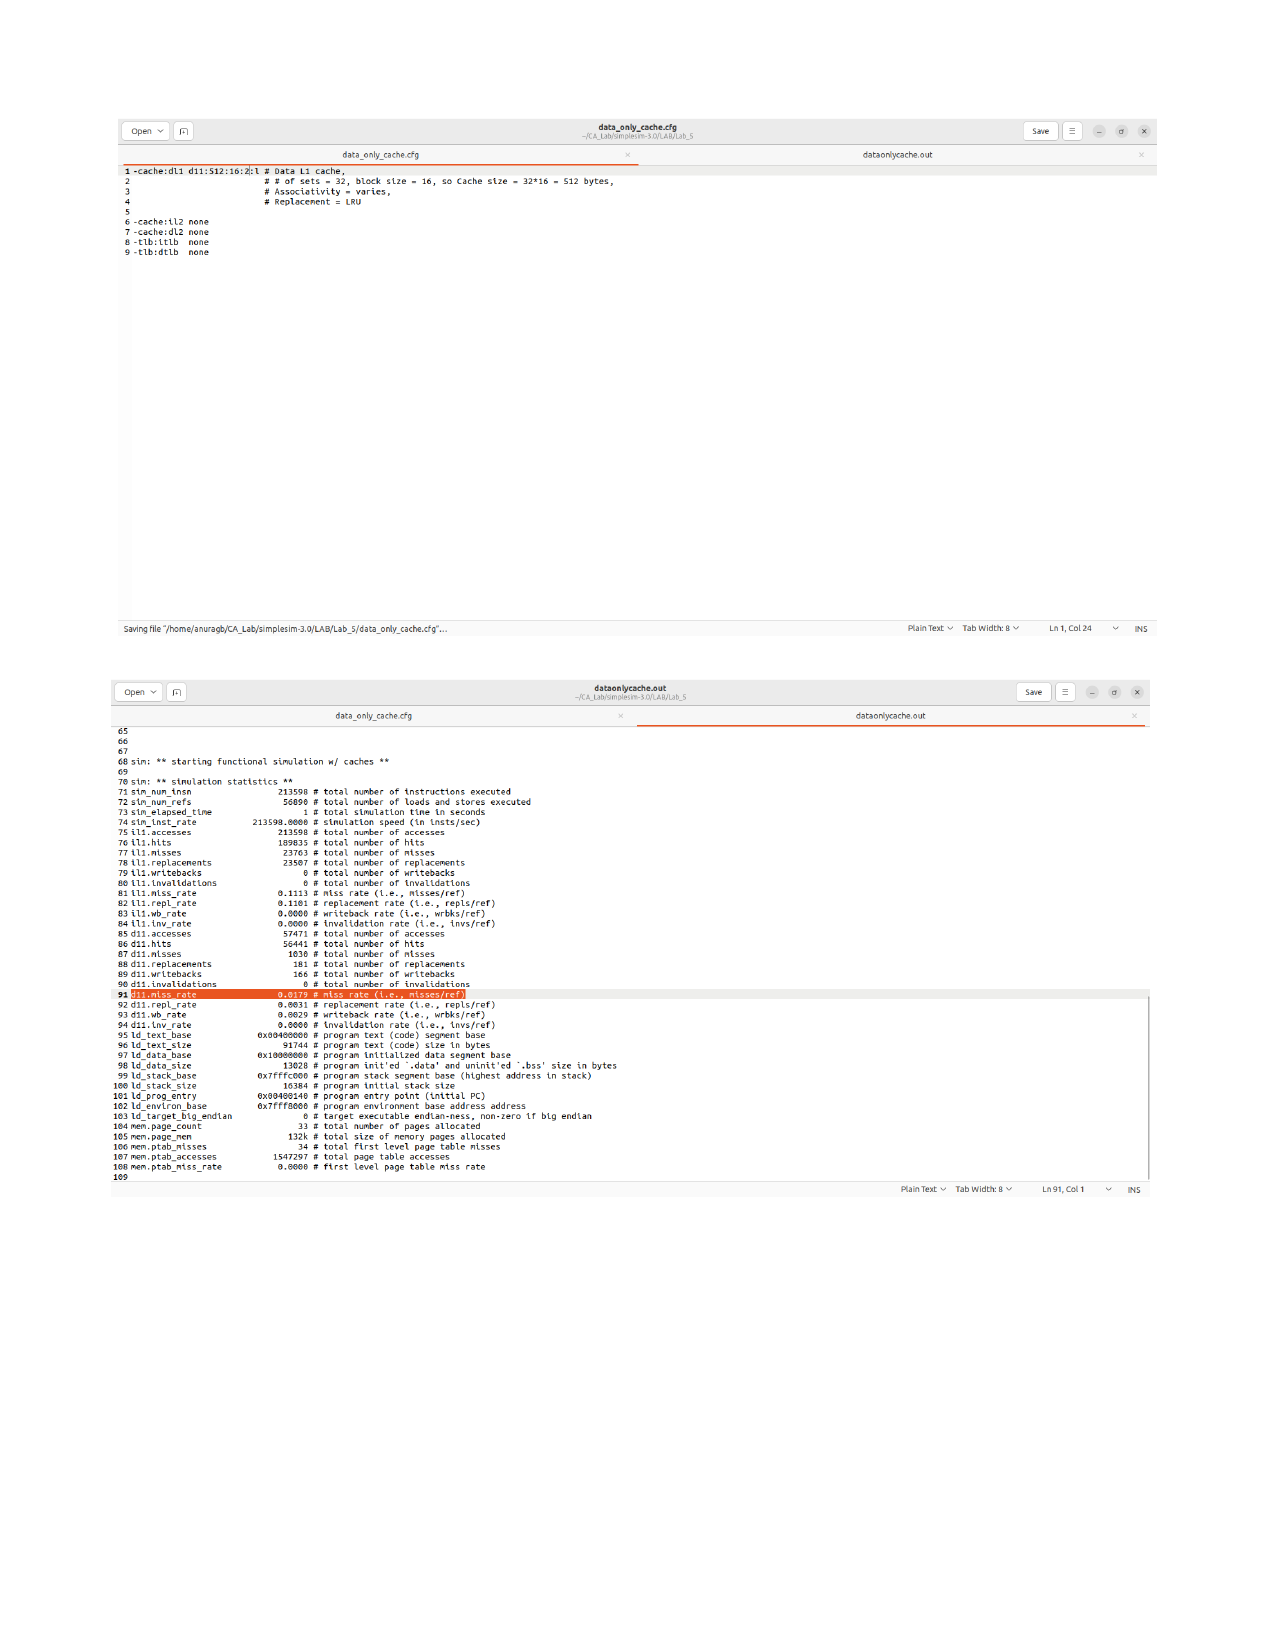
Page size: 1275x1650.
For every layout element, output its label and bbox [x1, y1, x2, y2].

picture [111, 679, 1150, 1197]
picture [118, 118, 1157, 636]
